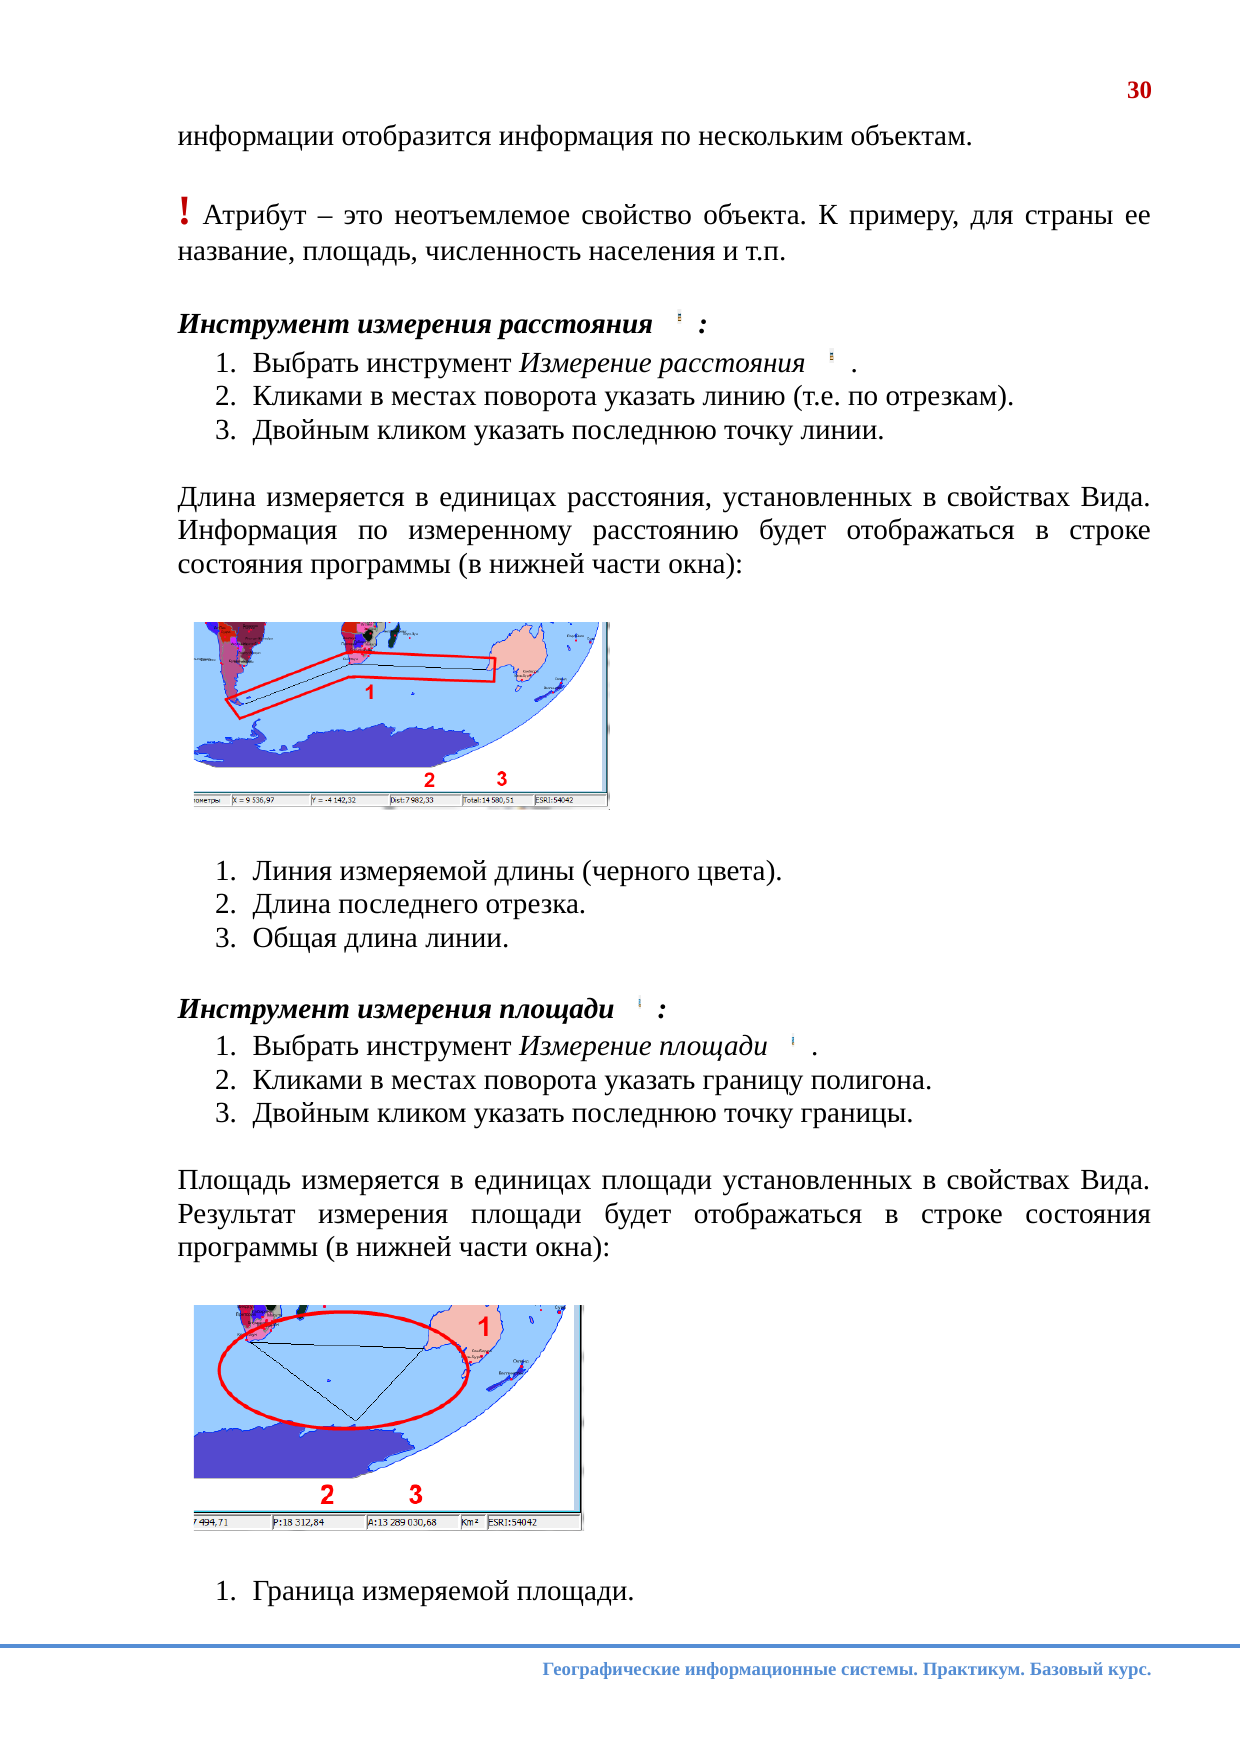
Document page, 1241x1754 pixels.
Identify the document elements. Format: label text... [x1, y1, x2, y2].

list Двойным кликом указать последнюю точку границы. [215, 1095, 1152, 1129]
text Длина измеряется в единицах расстояния, установленных в свойствах Вида. Информация по измеренному расстоянию будет отображаться в строке состояния программы (в нижней части окна): [177, 479, 1152, 579]
list Кликами в местах поворота указать границу полигона. [215, 1062, 1152, 1095]
list Линия измеряемой длины (черного цвета). [215, 853, 1152, 886]
list Граница измеряемой площади. [215, 1573, 1152, 1607]
text Площадь измеряется в единицах площади установленных в свойствах Вида. Результат измерения площади будет отображаться в строке состояния программы (в нижней части окна): [177, 1162, 1152, 1263]
text Инструмент измерения расстояния : [177, 300, 1152, 339]
list Кликами в местах поворота указать линию (т.е. по отрезкам). [215, 378, 1152, 412]
list Выбрать инструмент Измерение площади . [215, 1024, 1152, 1062]
list Длина последнего отрезка. [215, 886, 1152, 920]
text ! Атрибут – это неотъемлемое свойство объекта. К примеру, для страны ее название, площадь, численность населения и т.п. [177, 185, 1152, 267]
picture [677, 309, 682, 324]
picture [829, 348, 834, 363]
list Двойным кликом указать последнюю точку линии. [215, 412, 1152, 445]
picture [791, 1033, 795, 1047]
list Выбрать инструмент Измерение расстояния . [215, 339, 1152, 378]
text Инструмент измерения площади : [177, 987, 1152, 1024]
picture [193, 622, 610, 810]
text информации отобразится информация по нескольким объектам. [177, 118, 1152, 152]
picture [193, 1305, 585, 1531]
list Общая длина линии. [215, 920, 1152, 953]
